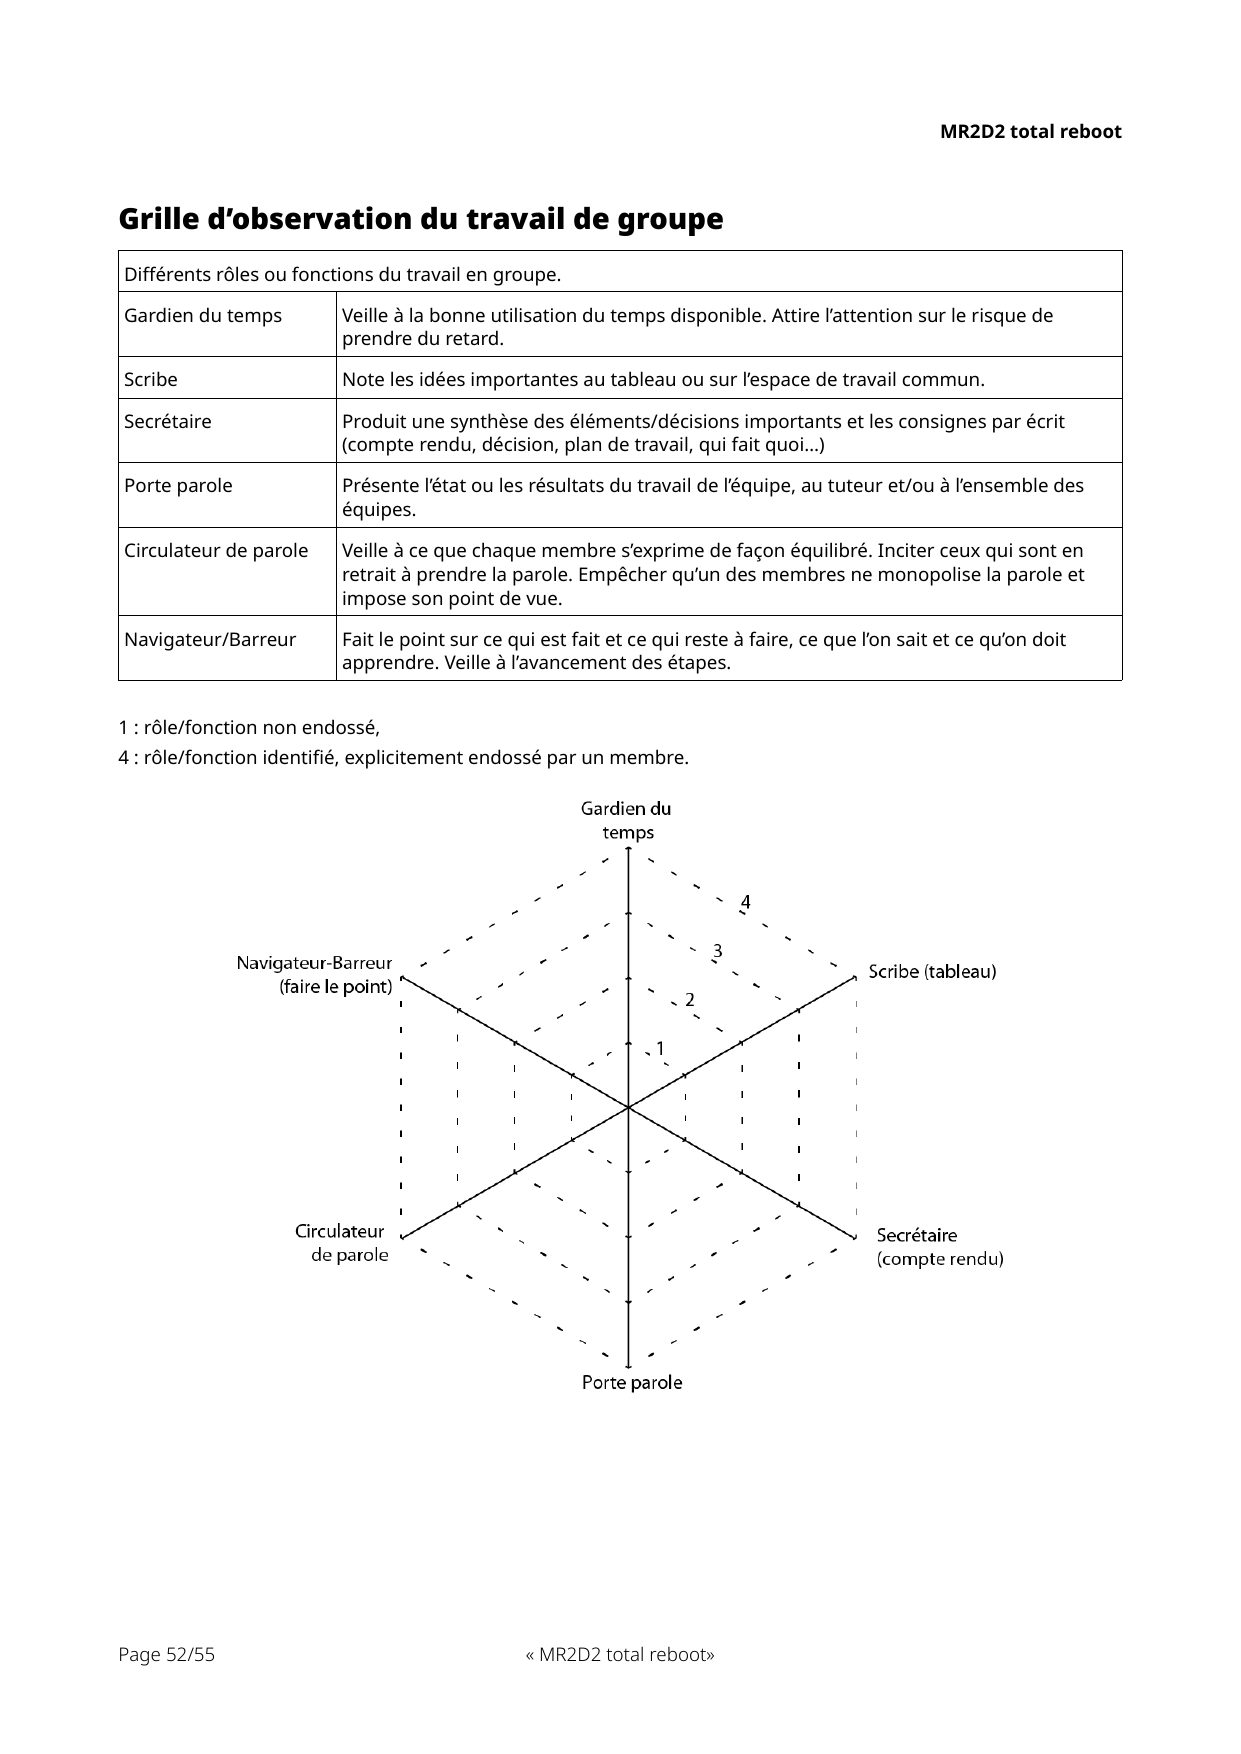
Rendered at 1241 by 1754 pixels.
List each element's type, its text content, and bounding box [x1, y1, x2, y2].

text 4 : rôle/fonction identifié, explicitement endossé par un membre. [118, 745, 1122, 769]
table_cell Navigateur/Barreur [119, 616, 336, 680]
table_cell Note les idées importantes au tableau ou sur l’espace de travail commun. [337, 357, 1122, 397]
table_cell Circulateur de parole [119, 528, 336, 615]
table_cell Porte parole [119, 463, 336, 527]
table_cell Veille à la bonne utilisation du temps disponible. Attire l’attention sur le risque de prendre du retard. [337, 292, 1122, 356]
table_header Différents rôles ou fonctions du travail en groupe. [119, 251, 1122, 291]
text 1 : rôle/fonction non endossé, [118, 716, 1122, 739]
table_cell Fait le point sur ce qui est fait et ce qui reste à faire, ce que l’on sait et ce qu’on doit apprendre. Veille à l’avancement des étapes. [337, 616, 1122, 680]
table_cell Produit une synthèse des éléments/décisions importants et les consignes par écrit (compte rendu, décision, plan de travail, qui fait quoi…) [337, 399, 1122, 462]
table_cell Scribe [119, 357, 336, 397]
table_cell Veille à ce que chaque membre s’exprime de façon équilibré. Inciter ceux qui sont en retrait à prendre la parole. Empêcher qu’un des membres ne monopolise la parole et impose son point de vue. [337, 528, 1122, 615]
table_cell Secrétaire [119, 399, 336, 462]
subtitle Grille d’observation du travail de groupe [118, 198, 1122, 238]
table_cell Gardien du temps [119, 292, 336, 356]
table_cell Présente l’état ou les résultats du travail de l’équipe, au tuteur et/ou à l’ensemble des équipes. [337, 463, 1122, 527]
picture [236, 798, 1004, 1393]
